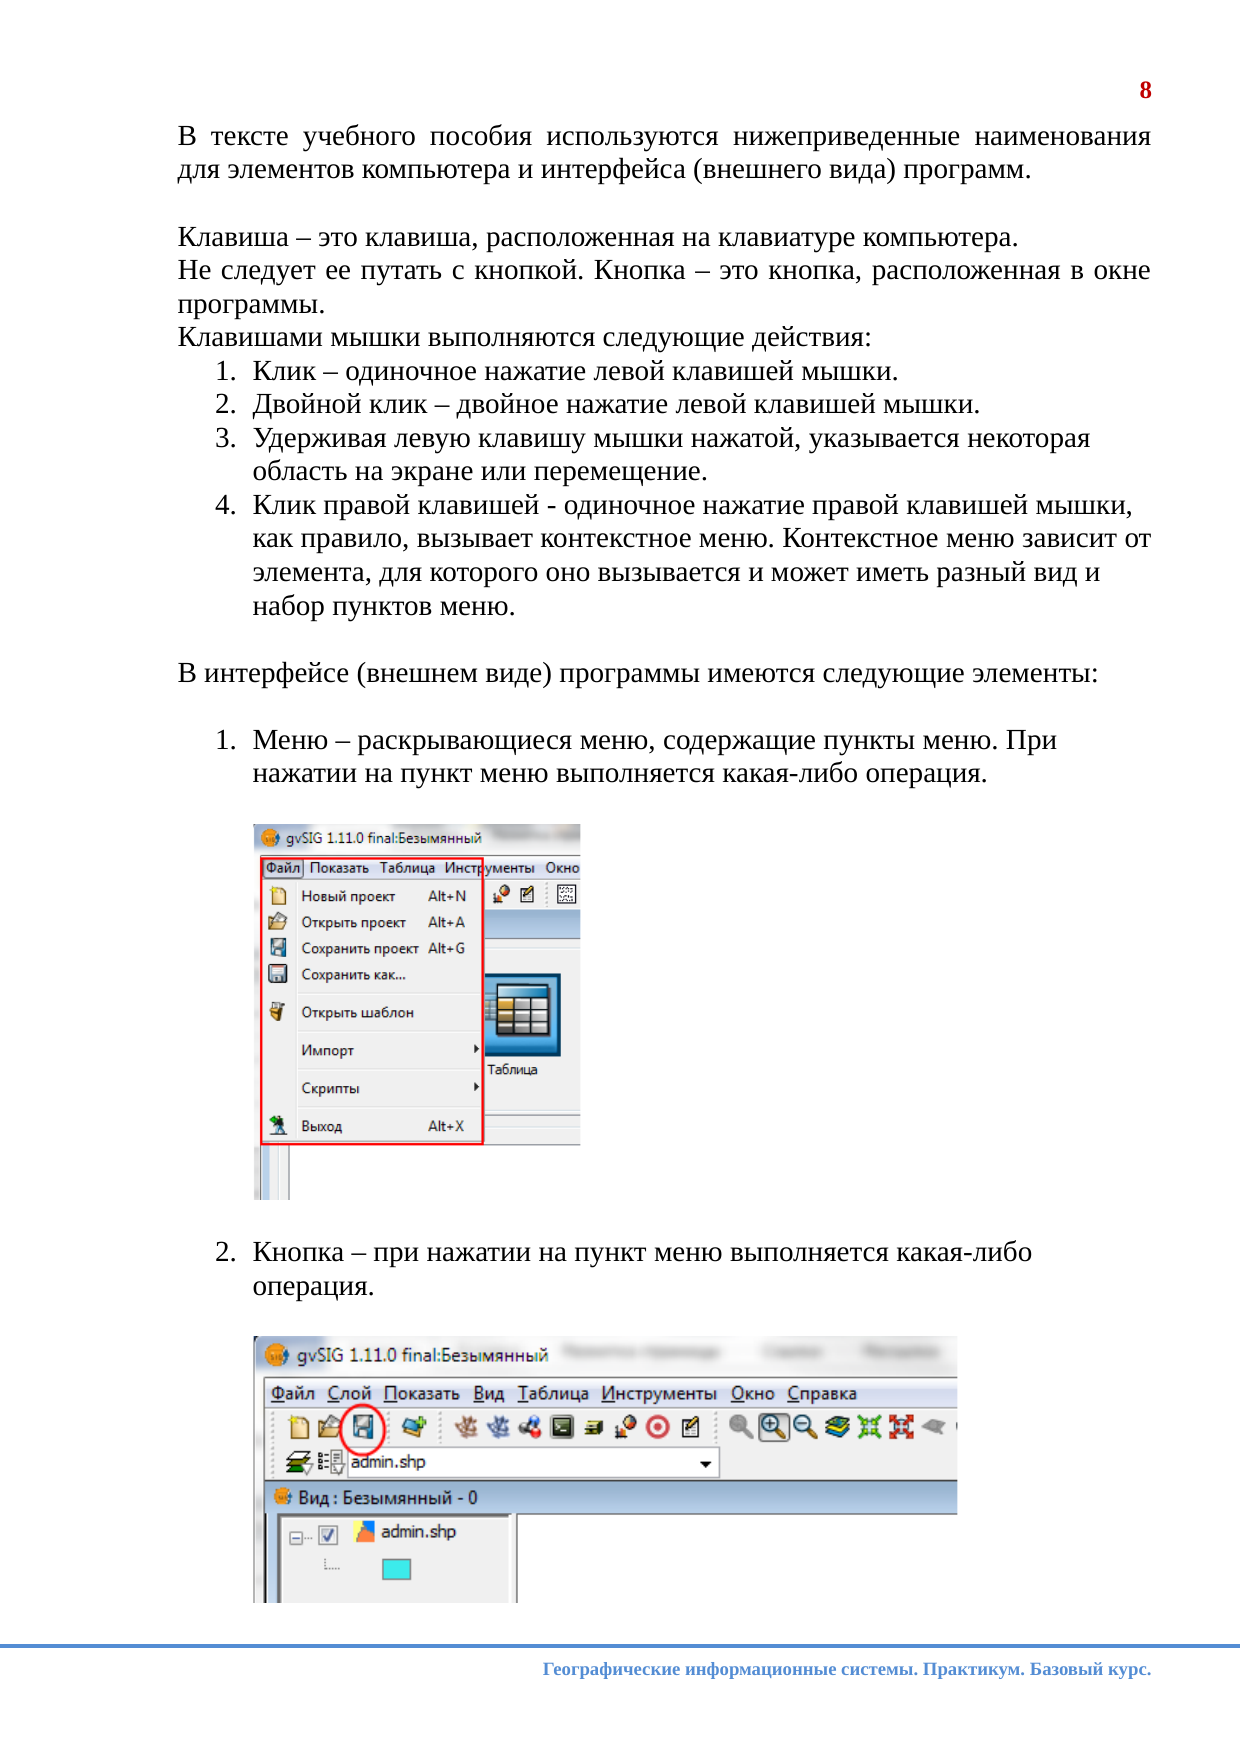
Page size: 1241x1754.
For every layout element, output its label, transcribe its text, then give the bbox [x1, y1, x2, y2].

list Кнопка – при нажатии на пункт меню выполняется какая-либо операция. [215, 1234, 1152, 1302]
list Клик – одиночное нажатие левой клавишей мышки. [215, 353, 1152, 386]
list Двойной клик – двойное нажатие левой клавишей мышки. [215, 386, 1152, 420]
list Удерживая левую клавишу мышки нажатой, указывается некоторая область на экране или перемещение. [215, 420, 1152, 487]
text Клавиша – это клавиша, расположенная на клавиатуре компьютера. [177, 219, 1152, 252]
picture [253, 1336, 958, 1603]
list Клик правой клавишей - одиночное нажатие правой клавишей мышки, как правило, вызывает контекстное меню. Контекстное меню зависит от элемента, для которого оно вызывается и может иметь разный вид и набор пунктов меню. [215, 487, 1152, 621]
picture [253, 824, 581, 1200]
text Клавишами мышки выполняются следующие действия: [177, 319, 1152, 353]
text В интерфейсе (внешнем виде) программы имеются следующие элементы: [177, 655, 1152, 688]
text В тексте учебного пособия используются нижеприведенные наименования для элементов компьютера и интерфейса (внешнего вида) программ. [177, 118, 1152, 185]
list Меню – раскрывающиеся меню, содержащие пункты меню. При нажатии на пункт меню выполняется какая-либо операция. [215, 722, 1152, 789]
text Не следует ее путать с кнопкой. Кнопка – это кнопка, расположенная в окне программы. [177, 252, 1152, 319]
